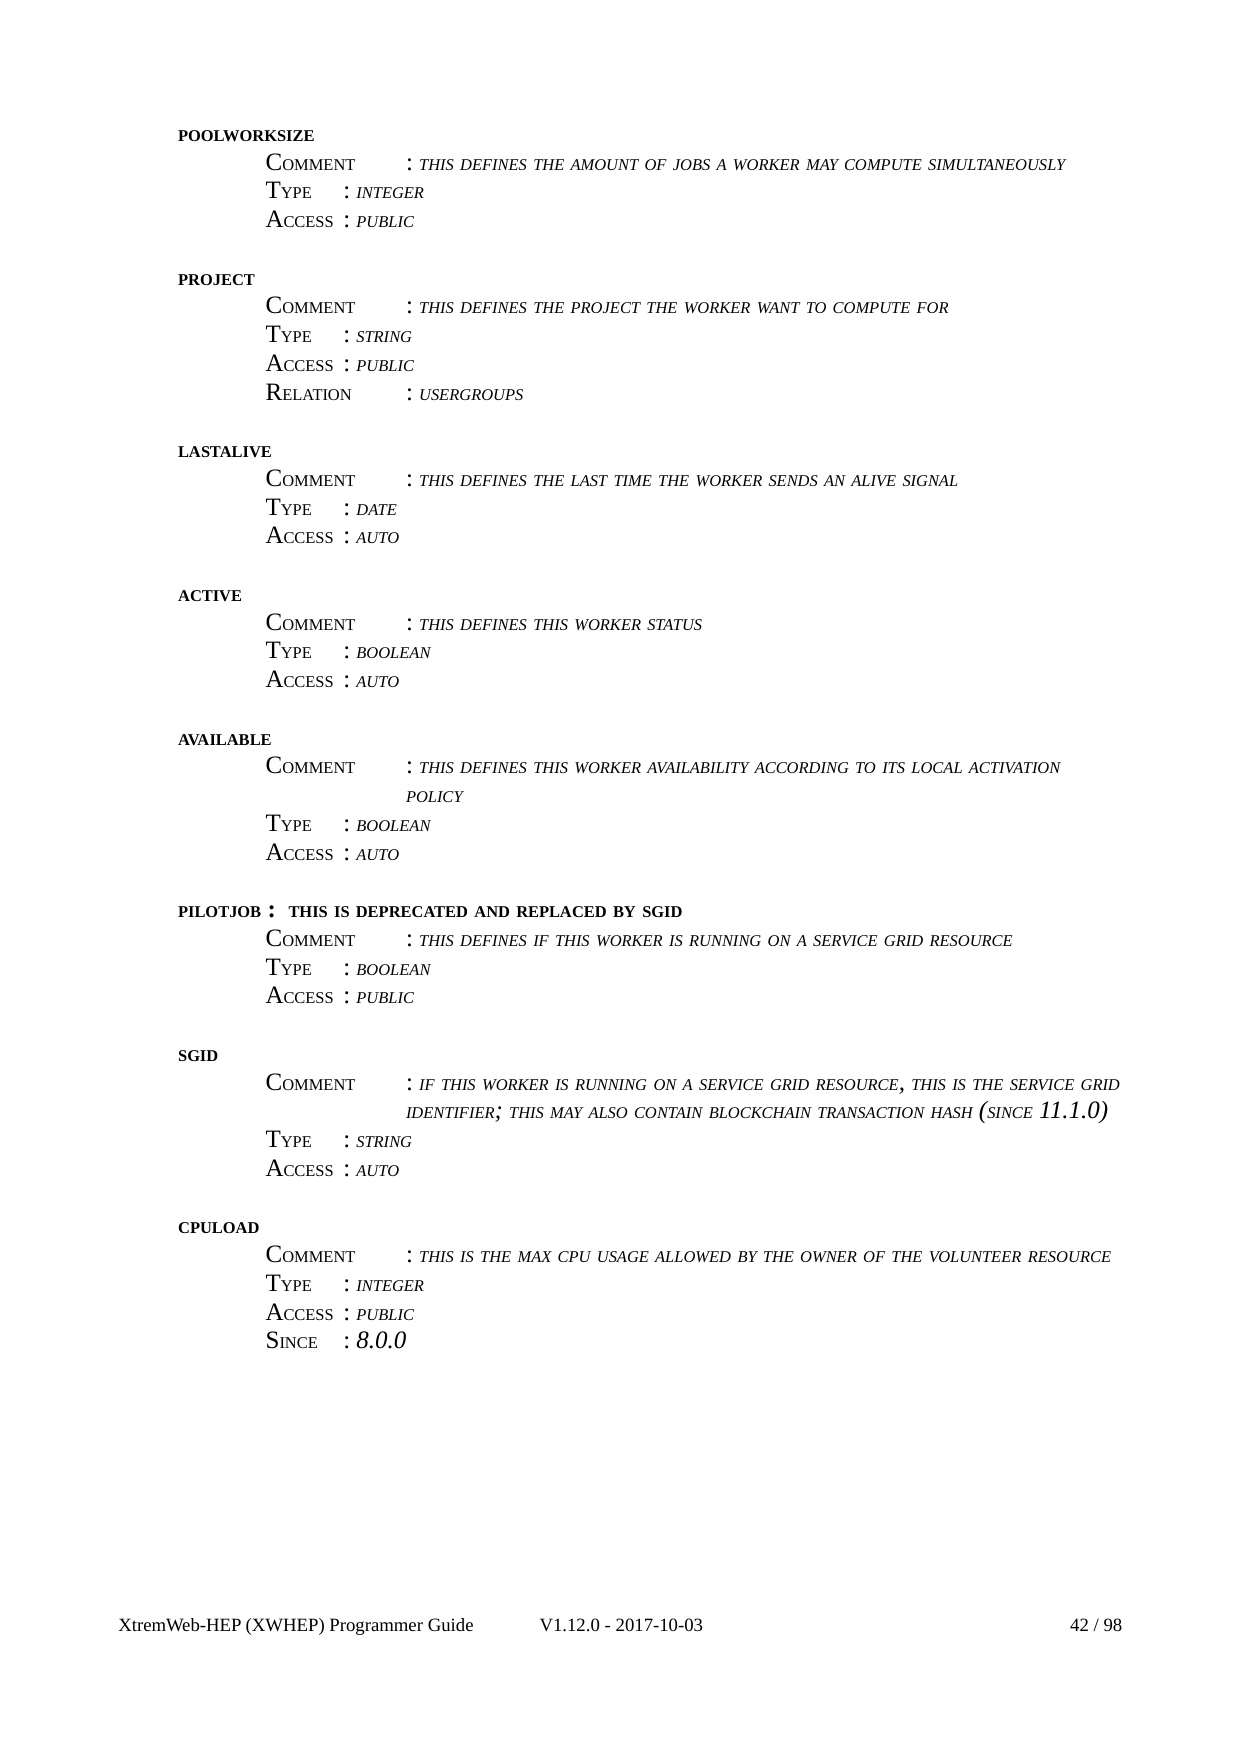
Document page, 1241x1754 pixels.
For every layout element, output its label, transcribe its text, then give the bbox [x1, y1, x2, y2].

text lastalive [178, 434, 1122, 463]
text Comment : this defines this worker status [265, 607, 1122, 636]
text Comment : this defines this worker availability according to its local activation policy [265, 751, 1122, 808]
text Type : integer [265, 176, 1122, 204]
text Type : boolean [265, 952, 1122, 981]
text Comment : this defines the project the worker want to compute for [265, 291, 1122, 319]
text sgid [178, 1038, 1122, 1067]
text active [178, 578, 1122, 607]
text Type : boolean [265, 808, 1122, 837]
text Access : public [265, 981, 1122, 1009]
text Since : 8.0.0 [265, 1326, 1122, 1354]
text cpuload [178, 1211, 1122, 1239]
text Type : string [265, 1124, 1122, 1153]
text Access : auto [265, 521, 1122, 549]
text Access : auto [265, 664, 1122, 693]
text Comment : this defines the last time the worker sends an alive signal [265, 463, 1122, 492]
text available [178, 722, 1122, 751]
text project [178, 262, 1122, 291]
text poolworksize [178, 118, 1122, 147]
text Access : auto [265, 837, 1122, 866]
text Comment : this is the max cpu usage allowed by the owner of the volunteer resource [265, 1239, 1122, 1268]
text Comment : this defines if this worker is running on a service grid resource [265, 923, 1122, 952]
text Type : string [265, 319, 1122, 348]
text Comment : this defines the amount of jobs a worker may compute simultaneously [265, 147, 1122, 176]
text Type : date [265, 492, 1122, 521]
text pilotjob : this is deprecated and replaced by sgid [178, 894, 1122, 923]
text Relation : usergroups [265, 377, 1122, 406]
text Access : public [265, 348, 1122, 377]
text Access : public [265, 1297, 1122, 1326]
text Access : auto [265, 1153, 1122, 1182]
text Comment : if this worker is running on a service grid resource, this is the service grid identifier; this may also contain blockchain transaction hash (since 11.1.0) [265, 1067, 1122, 1124]
text Type : integer [265, 1268, 1122, 1297]
text Access : public [265, 204, 1122, 233]
text Type : boolean [265, 636, 1122, 664]
